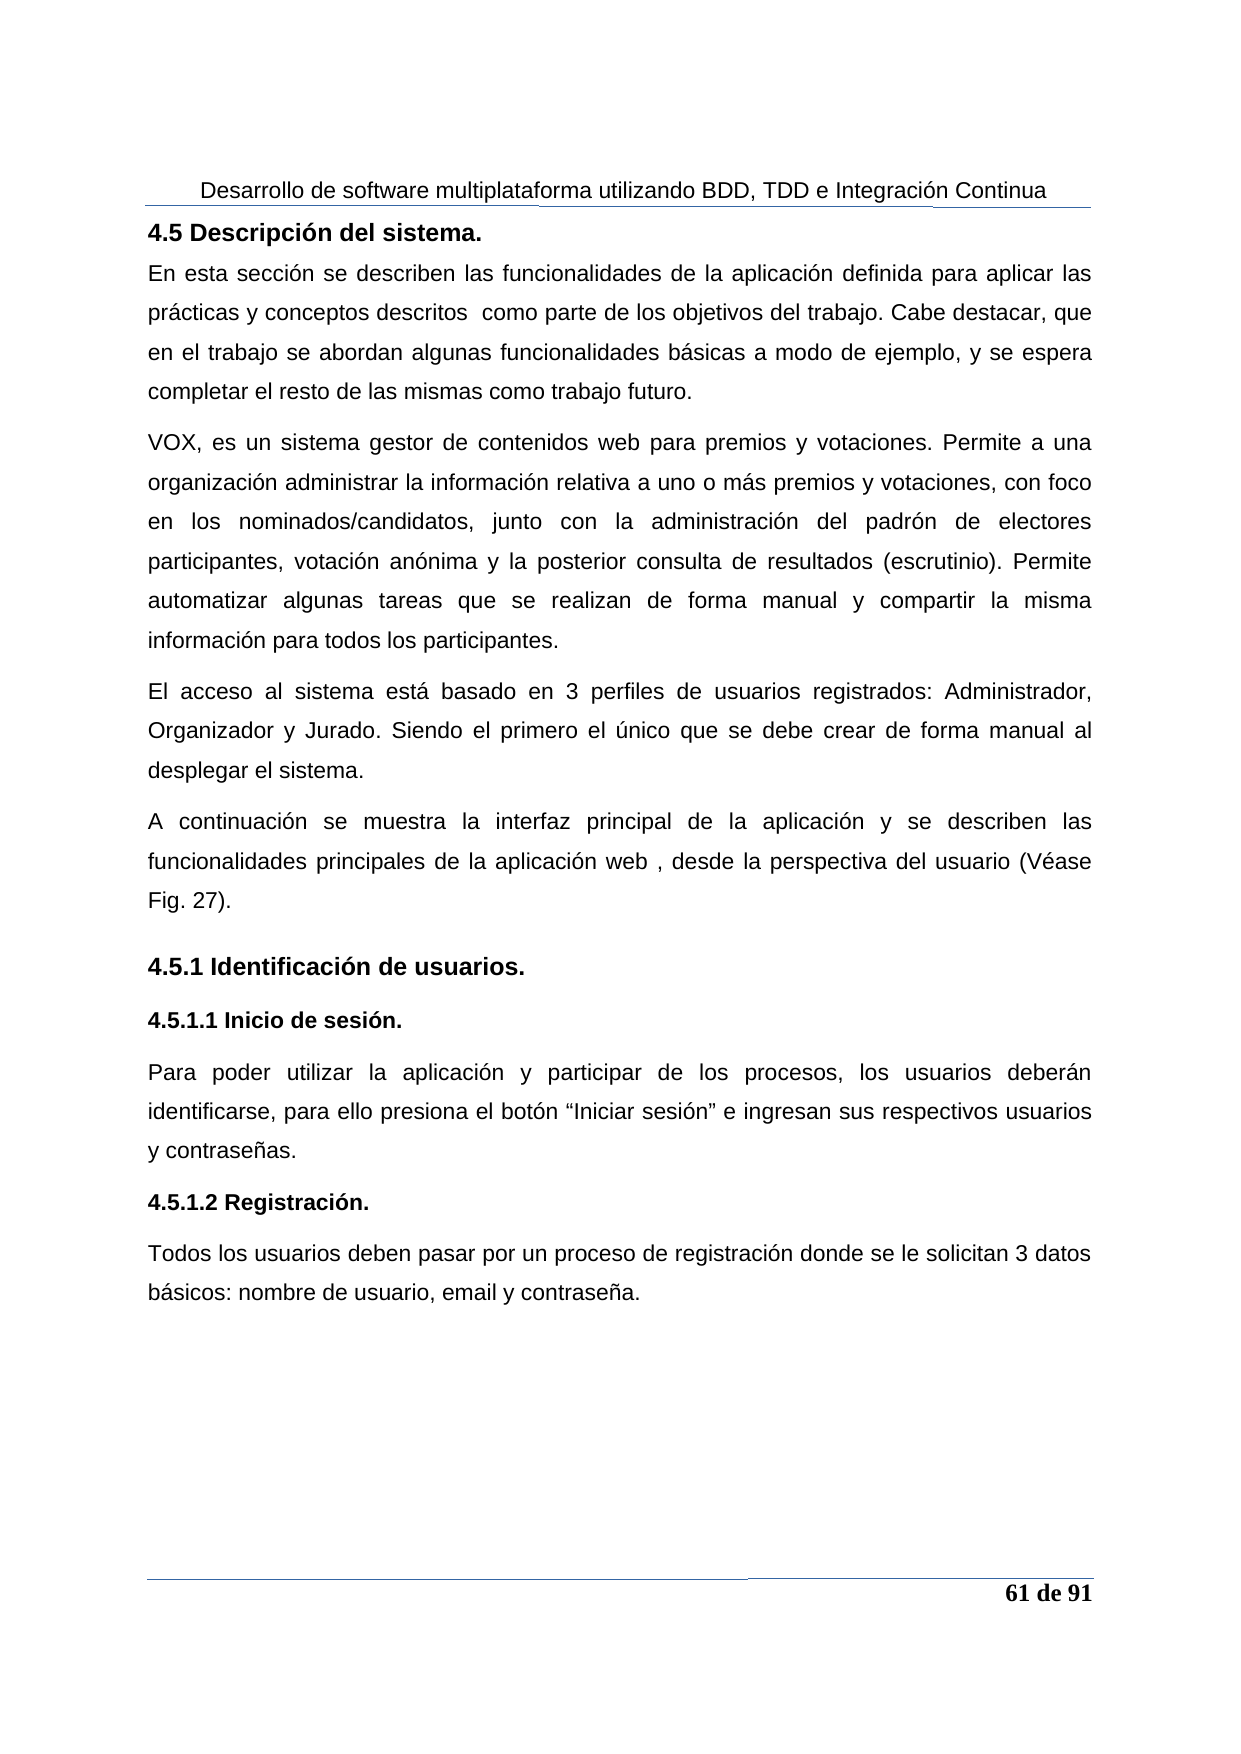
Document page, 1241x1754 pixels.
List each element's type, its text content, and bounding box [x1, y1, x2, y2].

text En esta sección se describen las funcionalidades de la aplicación definida para aplicar las prácticas y conceptos descritos como parte de los objetivos del trabajo. Cabe destacar, que en el trabajo se abordan algunas funcionalidades básicas a modo de ejemplo, y se espera completar el resto de las mismas como trabajo futuro. [148, 259, 1093, 404]
text El acceso al sistema está basado en 3 perfiles de usuarios registrados: Administrador, Organizador y Jurado. Siendo el primero el único que se debe crear de forma manual al desplegar el sistema. [148, 678, 1093, 783]
text A continuación se muestra la interfaz principal de la aplicación y se describen las funcionalidades principales de la aplicación web , desde la perspectiva del usuario (Véase Fig. 27). [148, 808, 1093, 913]
subtitle 4.5.1 Identificación de usuarios. [148, 952, 1093, 980]
text 4.5.1.1 Inicio de sesión. [148, 1007, 1093, 1033]
subtitle 4.5 Descripción del sistema. [148, 218, 1093, 247]
text VOX, es un sistema gestor de contenidos web para premios y votaciones. Permite a una organización administrar la información relativa a uno o más premios y votaciones, con foco en los nominados/candidatos, junto con la administración del padrón de electores participantes, votación anónima y la posterior consulta de resultados (escrutinio). Permite automatizar algunas tareas que se realizan de forma manual y compartir la misma información para todos los participantes. [148, 429, 1093, 653]
text Para poder utilizar la aplicación y participar de los procesos, los usuarios deberán identificarse, para ello presiona el botón “Iniciar sesión” e ingresan sus respectivos usuarios y contraseñas. [148, 1058, 1093, 1164]
text Todos los usuarios deben pasar por un proceso de registración donde se le solicitan 3 datos básicos: nombre de usuario, email y contraseña. [148, 1240, 1093, 1306]
text 4.5.1.2 Registración. [148, 1189, 1093, 1215]
